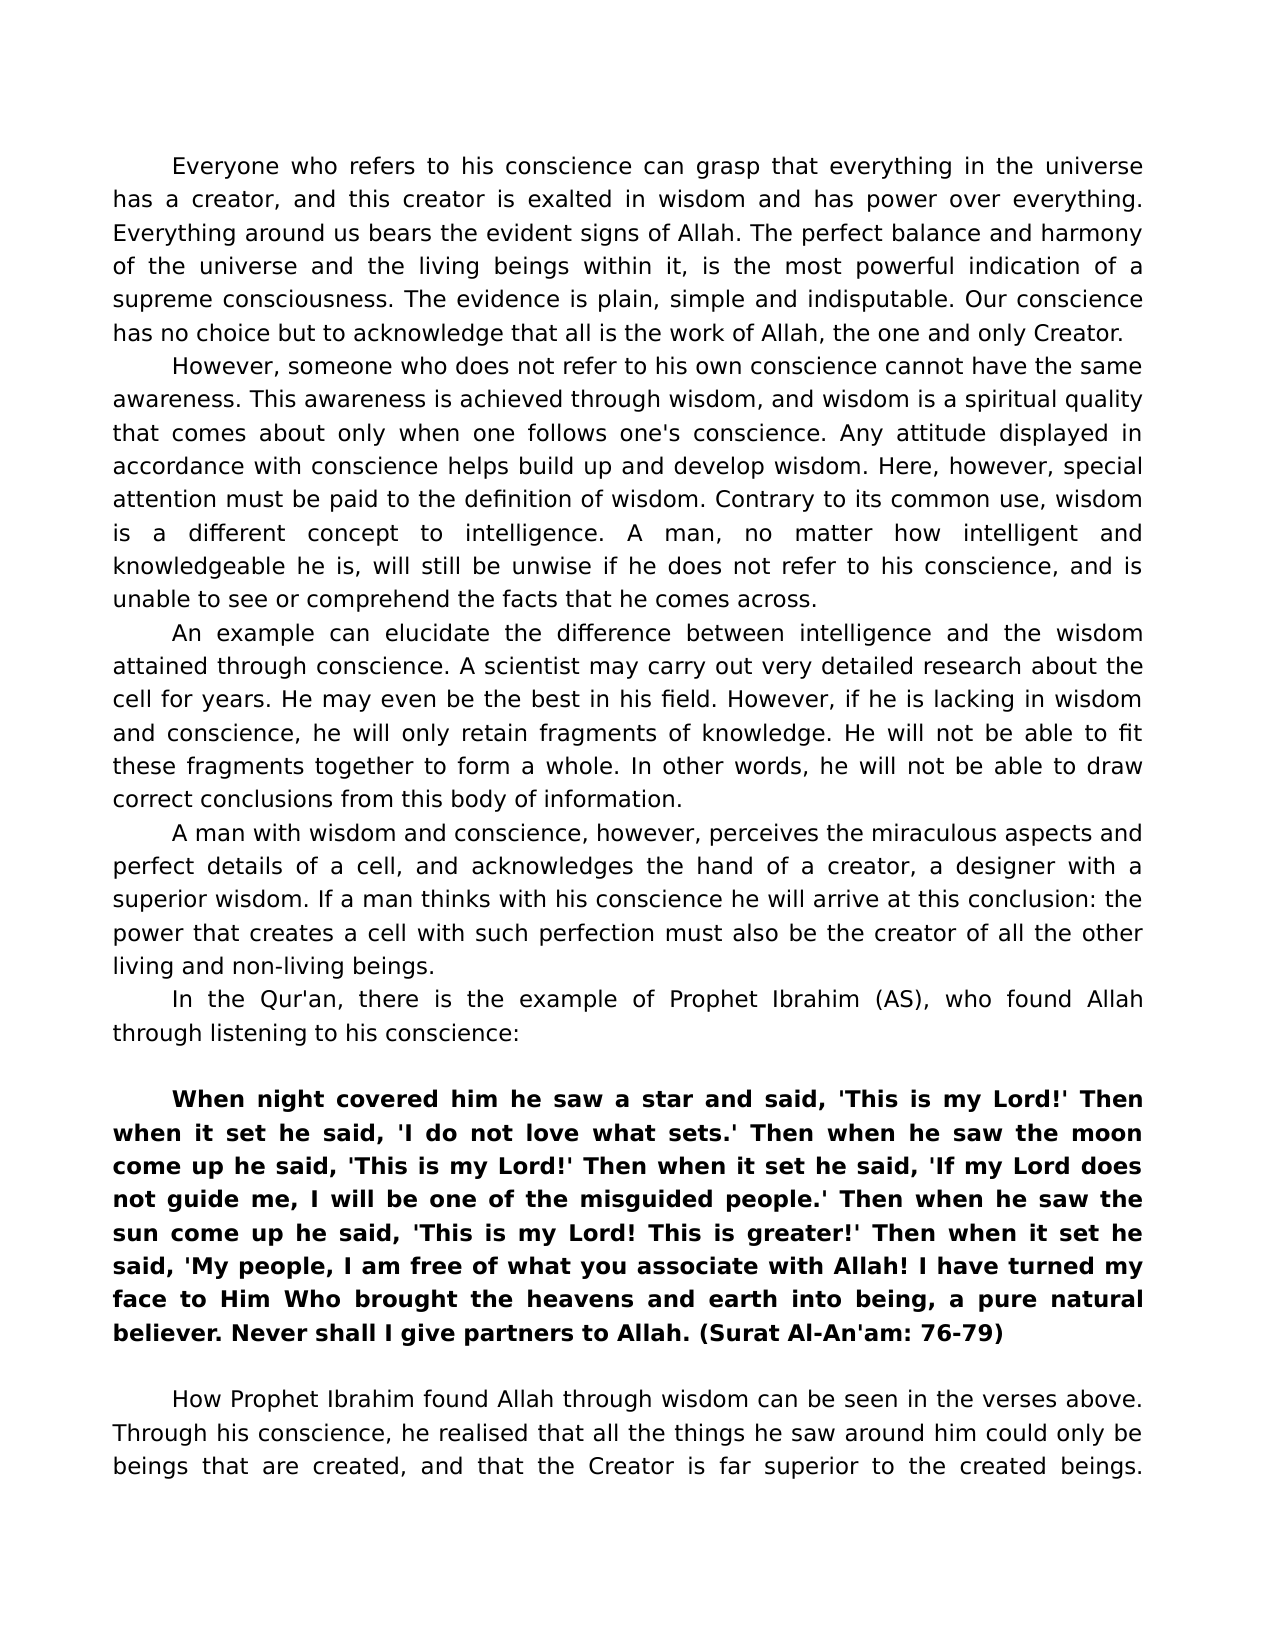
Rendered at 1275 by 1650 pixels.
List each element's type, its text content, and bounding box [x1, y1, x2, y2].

text In the Qur'an, there is the example of Prophet Ibrahim (AS), who found Allah through listening to his conscience: [112, 981, 1145, 1048]
text When night covered him he saw a star and said, 'This is my Lord!' Then when it set he said, 'I do not love what sets.' Then when he saw the moon come up he said, 'This is my Lord!' Then when it set he said, 'If my Lord does not guide me, I will be one of the misguided people.' Then when he saw the sun come up he said, 'This is my Lord! This is greater!' Then when it set he said, 'My people, I am free of what you associate with Allah! I have turned my face to Him Who brought the heavens and earth into being, a pure natural believer. Never shall I give partners to Allah. (Surat Al-An'am: 76-79) [112, 1081, 1145, 1348]
text However, someone who does not refer to his own conscience cannot have the same awareness. This awareness is achieved through wisdom, and wisdom is a spiritual quality that comes about only when one follows one's conscience. Any attitude displayed in accordance with conscience helps build up and develop wisdom. Here, however, special attention must be paid to the definition of wisdom. Contrary to its common use, wisdom is a different concept to intelligence. A man, no matter how intelligent and knowledgeable he is, will still be unwise if he does not refer to his conscience, and is unable to see or comprehend the facts that he comes across. [112, 348, 1145, 614]
text A man with wisdom and conscience, however, perceives the miraculous aspects and perfect details of a cell, and acknowledges the hand of a creator, a designer with a superior wisdom. If a man thinks with his conscience he will arrive at this conclusion: the power that creates a cell with such perfection must also be the creator of all the other living and non-living beings. [112, 814, 1145, 981]
text An example can elucidate the difference between intelligence and the wisdom attained through conscience. A scientist may carry out very detailed research about the cell for years. He may even be the best in his field. However, if he is lacking in wisdom and conscience, he will only retain fragments of knowledge. He will not be able to fit these fragments together to form a whole. In other words, he will not be able to draw correct conclusions from this body of information. [112, 614, 1145, 814]
text Everyone who refers to his conscience can grasp that everything in the universe has a creator, and this creator is exalted in wisdom and has power over everything. Everything around us bears the evident signs of Allah. The perfect balance and harmony of the universe and the living beings within it, is the most powerful indication of a supreme consciousness. The evidence is plain, simple and indisputable. Our conscience has no choice but to acknowledge that all is the work of Allah, the one and only Creator. [112, 148, 1145, 348]
text How Prophet Ibrahim found Allah through wisdom can be seen in the verses above. Through his conscience, he realised that all the things he saw around him could only be beings that are created, and that the Creator is far superior to the created beings. [112, 1381, 1145, 1481]
